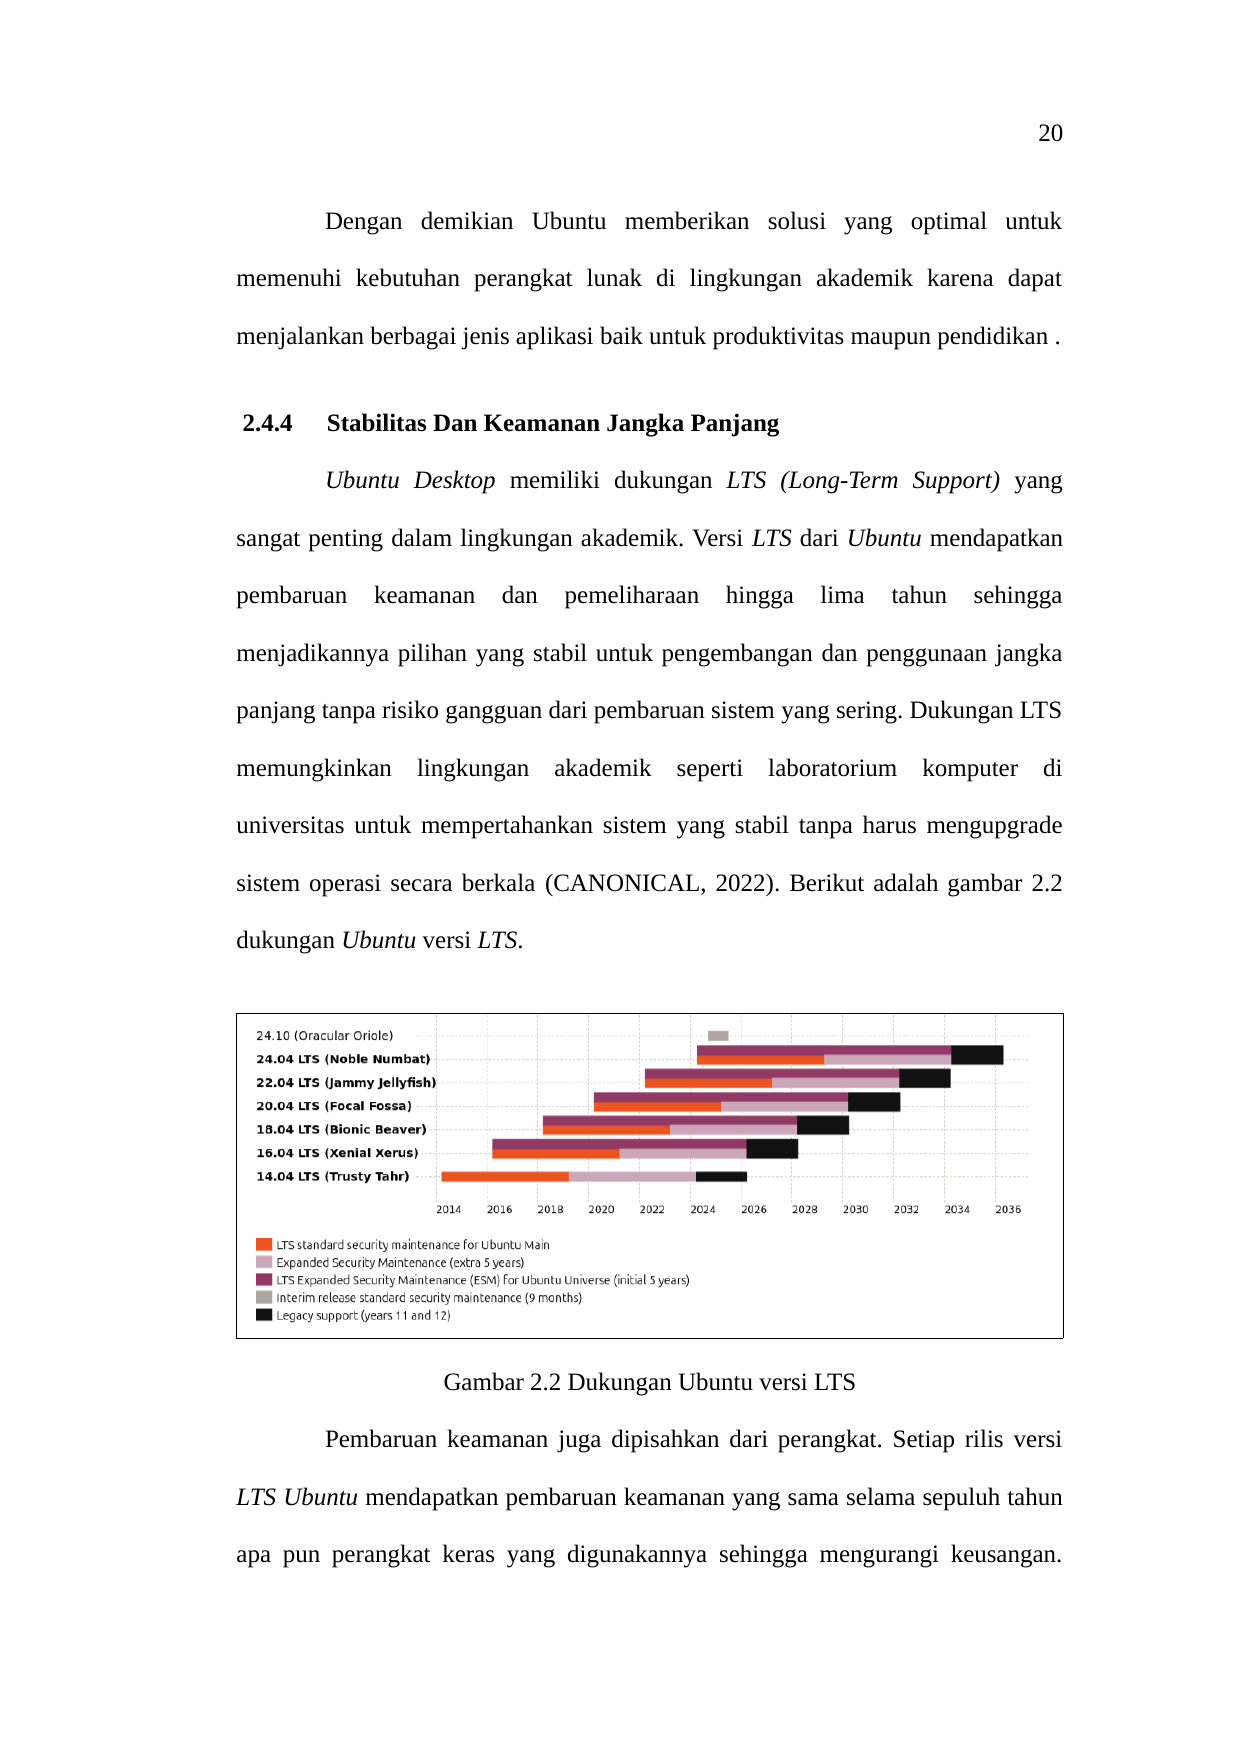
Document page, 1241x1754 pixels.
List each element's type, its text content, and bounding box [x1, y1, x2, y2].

picture [239, 1015, 1060, 1335]
text [237, 1014, 1063, 1338]
text Gambar 2.2 Dukungan Ubuntu versi LTS [236, 1339, 1063, 1396]
text Ubuntu Desktop memiliki dukungan LTS (Long-Term Support) yang sangat penting dalam lingkungan akademik. Versi LTS dari Ubuntu mendapatkan pembaruan keamanan dan pemeliharaan hingga lima tahun sehingga menjadikannya pilihan yang stabil untuk pengembangan dan penggunaan jangka panjang tanpa risiko gangguan dari pembaruan sistem yang sering. Dukungan LTS memungkinkan lingkungan akademik seperti laboratorium komputer di universitas untuk mempertahankan sistem yang stabil tanpa harus mengupgrade sistem operasi secara berkala (CANONICAL, 2022)⁠. Berikut adalah gambar 2.2 dukungan Ubuntu versi LTS. [236, 465, 1063, 954]
text Dengan demikian Ubuntu memberikan solusi yang optimal untuk memenuhi kebutuhan perangkat lunak di lingkungan akademik karena dapat menjalankan berbagai jenis aplikasi baik untuk produktivitas maupun pendidikan . [236, 206, 1063, 350]
text Pembaruan keamanan juga dipisahkan dari perangkat. Setiap rilis versi LTS Ubuntu mendapatkan pembaruan keamanan yang sama selama sepuluh tahun apa pun perangkat keras yang digunakannya sehingga mengurangi keusangan. [236, 1424, 1063, 1568]
subtitle Stabilitas dan Keamanan Jangka Panjang [236, 408, 1063, 437]
